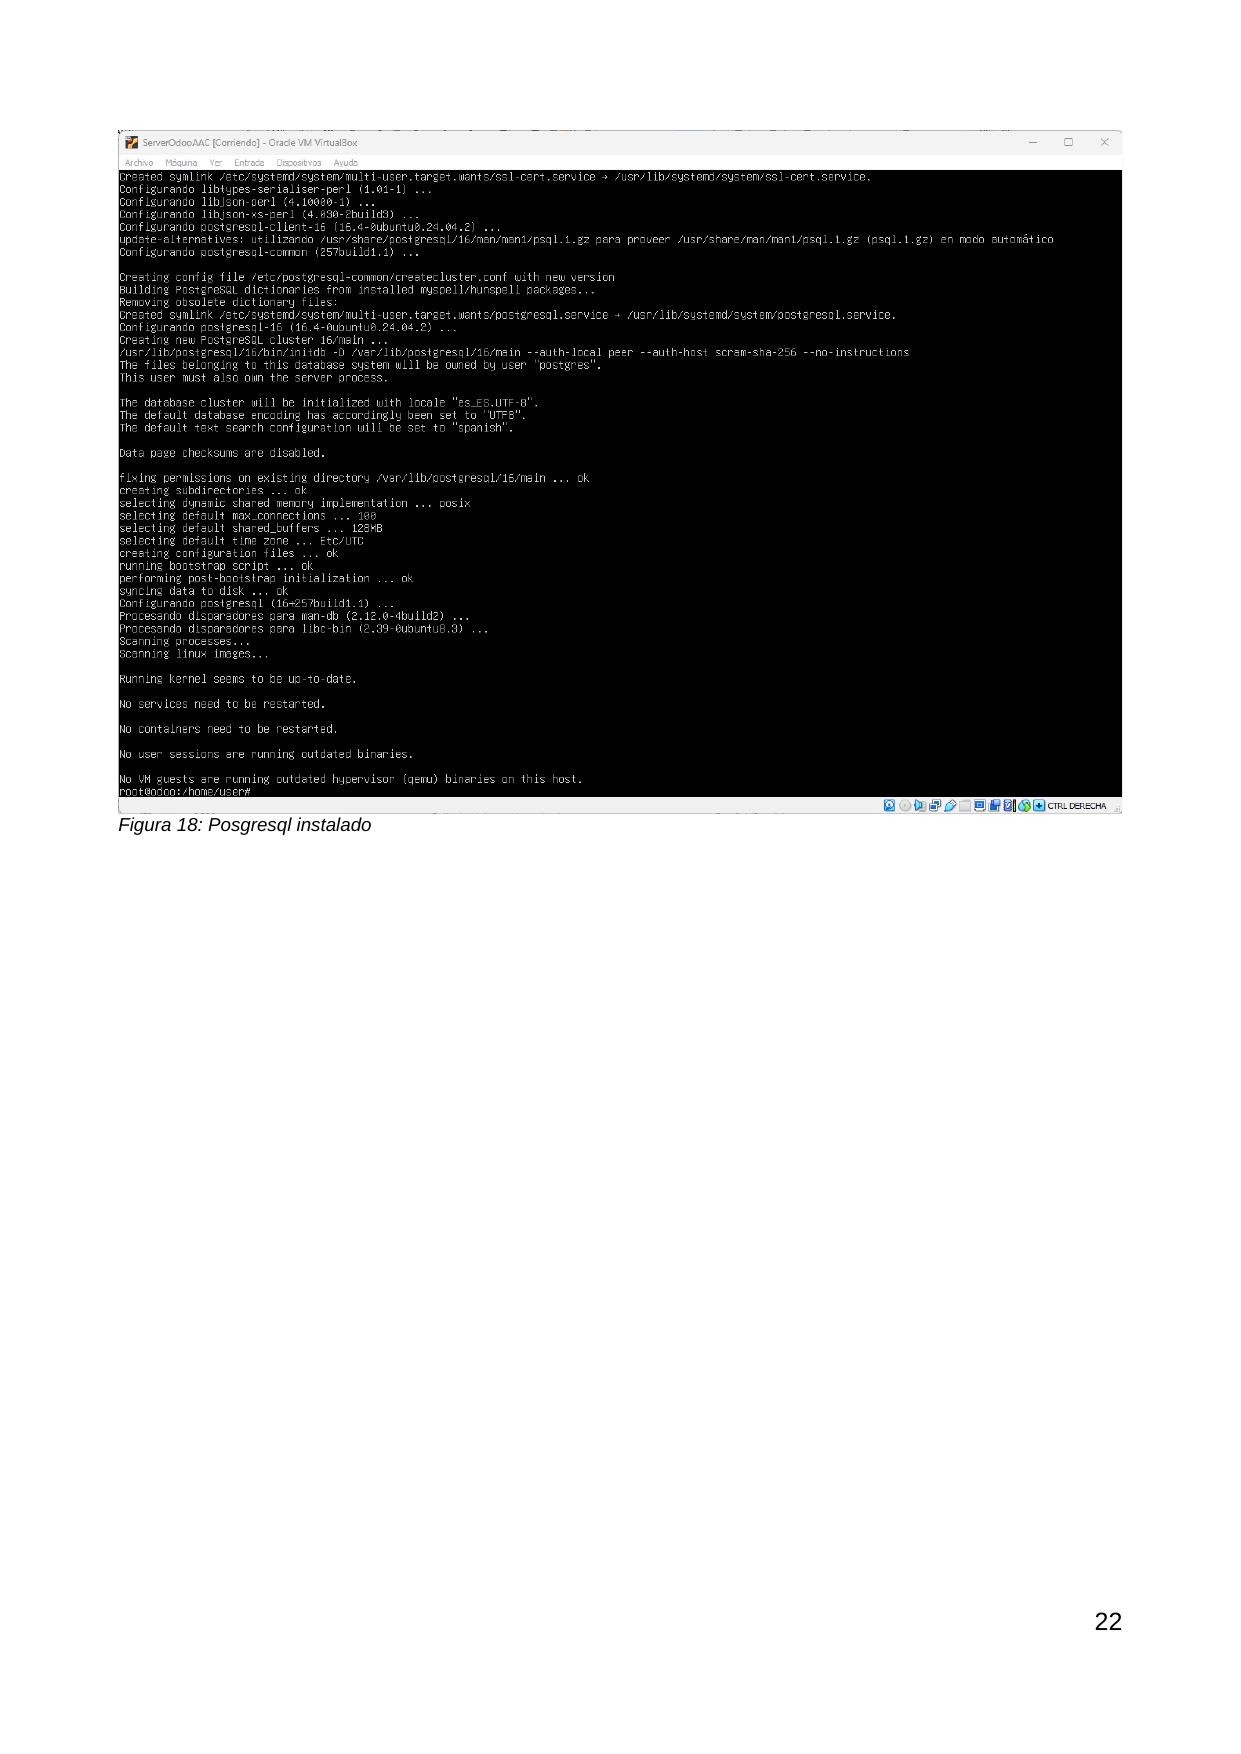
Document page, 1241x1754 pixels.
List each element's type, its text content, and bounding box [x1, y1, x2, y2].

text Figura 18: Posgresql instalado [118, 814, 1122, 835]
picture [118, 130, 1123, 814]
